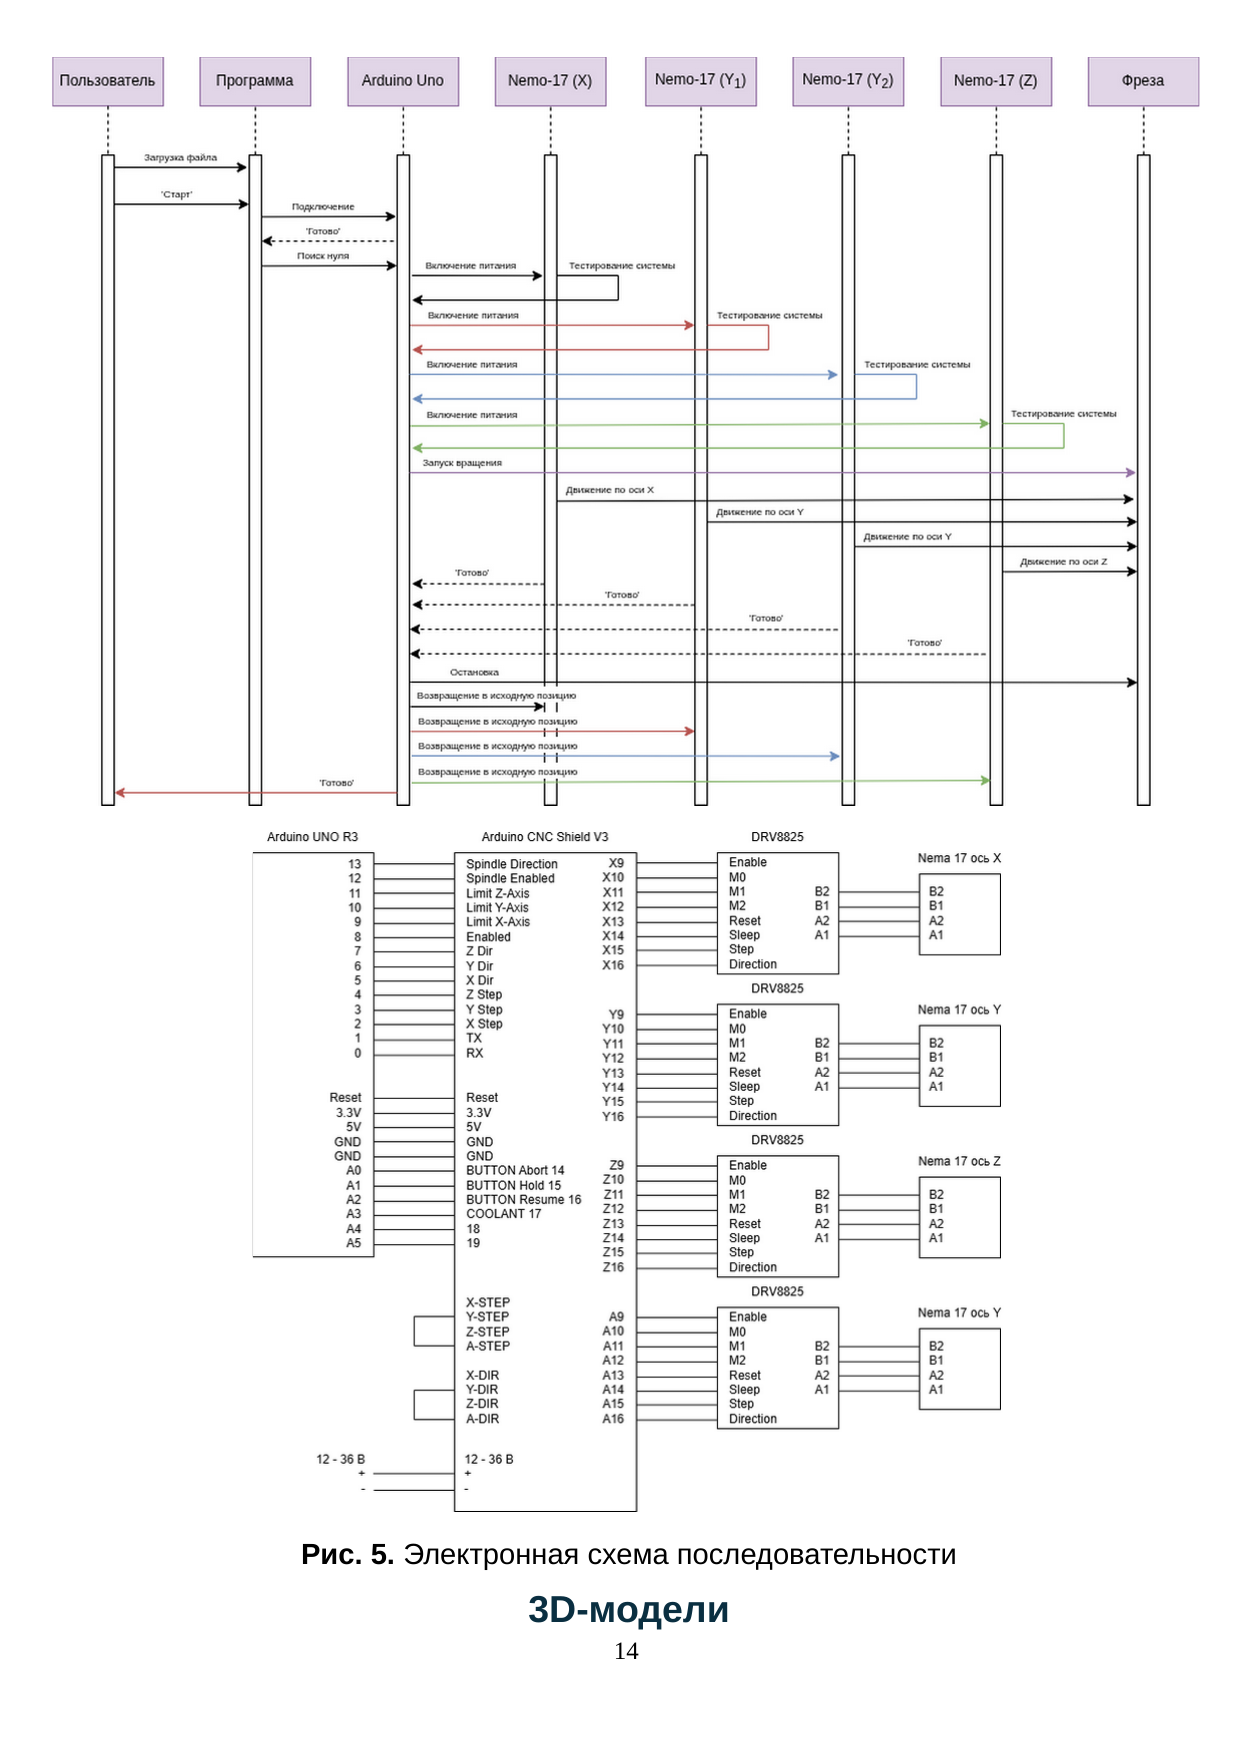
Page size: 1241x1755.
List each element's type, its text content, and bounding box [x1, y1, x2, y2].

picture [252, 822, 1005, 1512]
text Рис. 5. Электронная схема последовательности [136, 1537, 1122, 1570]
picture [52, 57, 1200, 806]
text 3D-модели [136, 1587, 1122, 1630]
